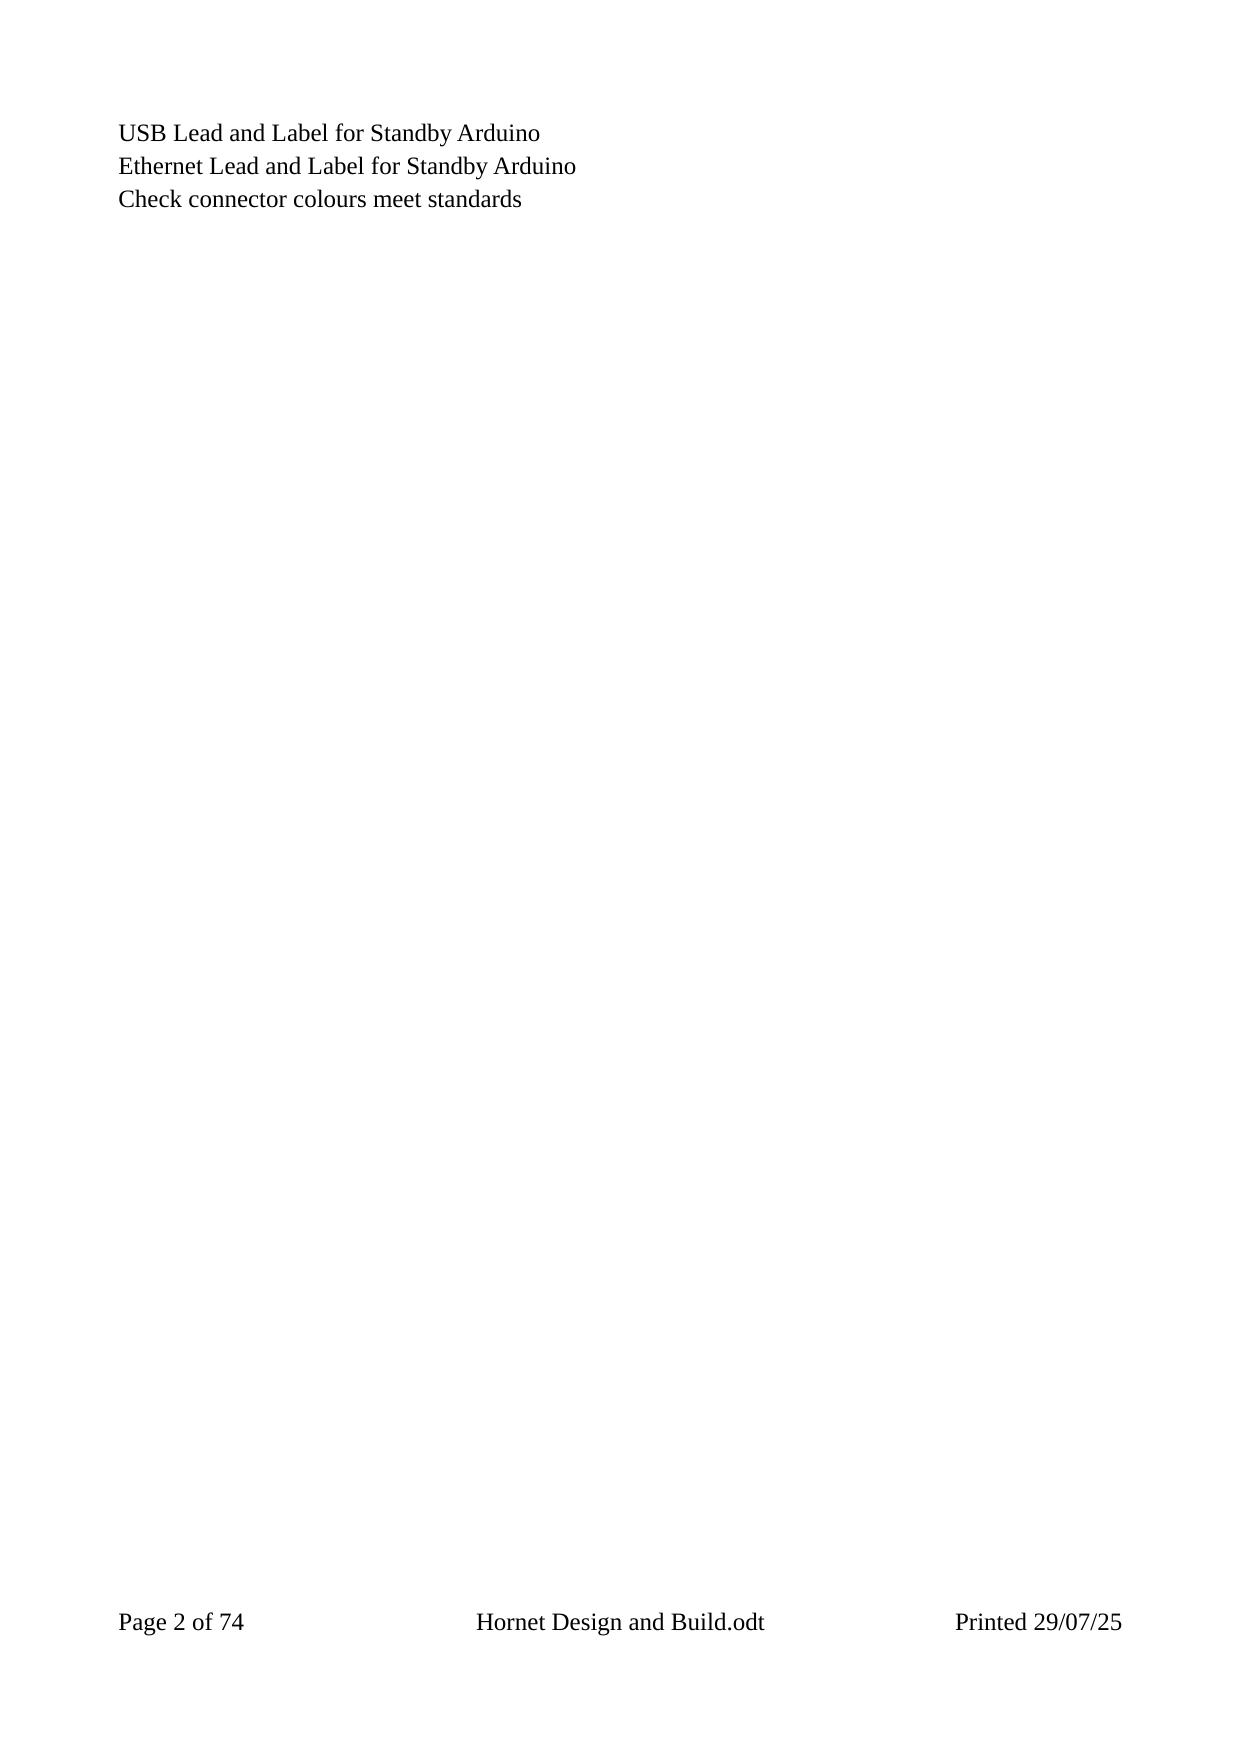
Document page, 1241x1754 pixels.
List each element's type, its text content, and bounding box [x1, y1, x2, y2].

text Check connector colours meet standards [118, 184, 1122, 213]
text Ethernet Lead and Label for Standby Arduino [118, 151, 1122, 180]
text USB Lead and Label for Standby Arduino [118, 118, 1122, 147]
